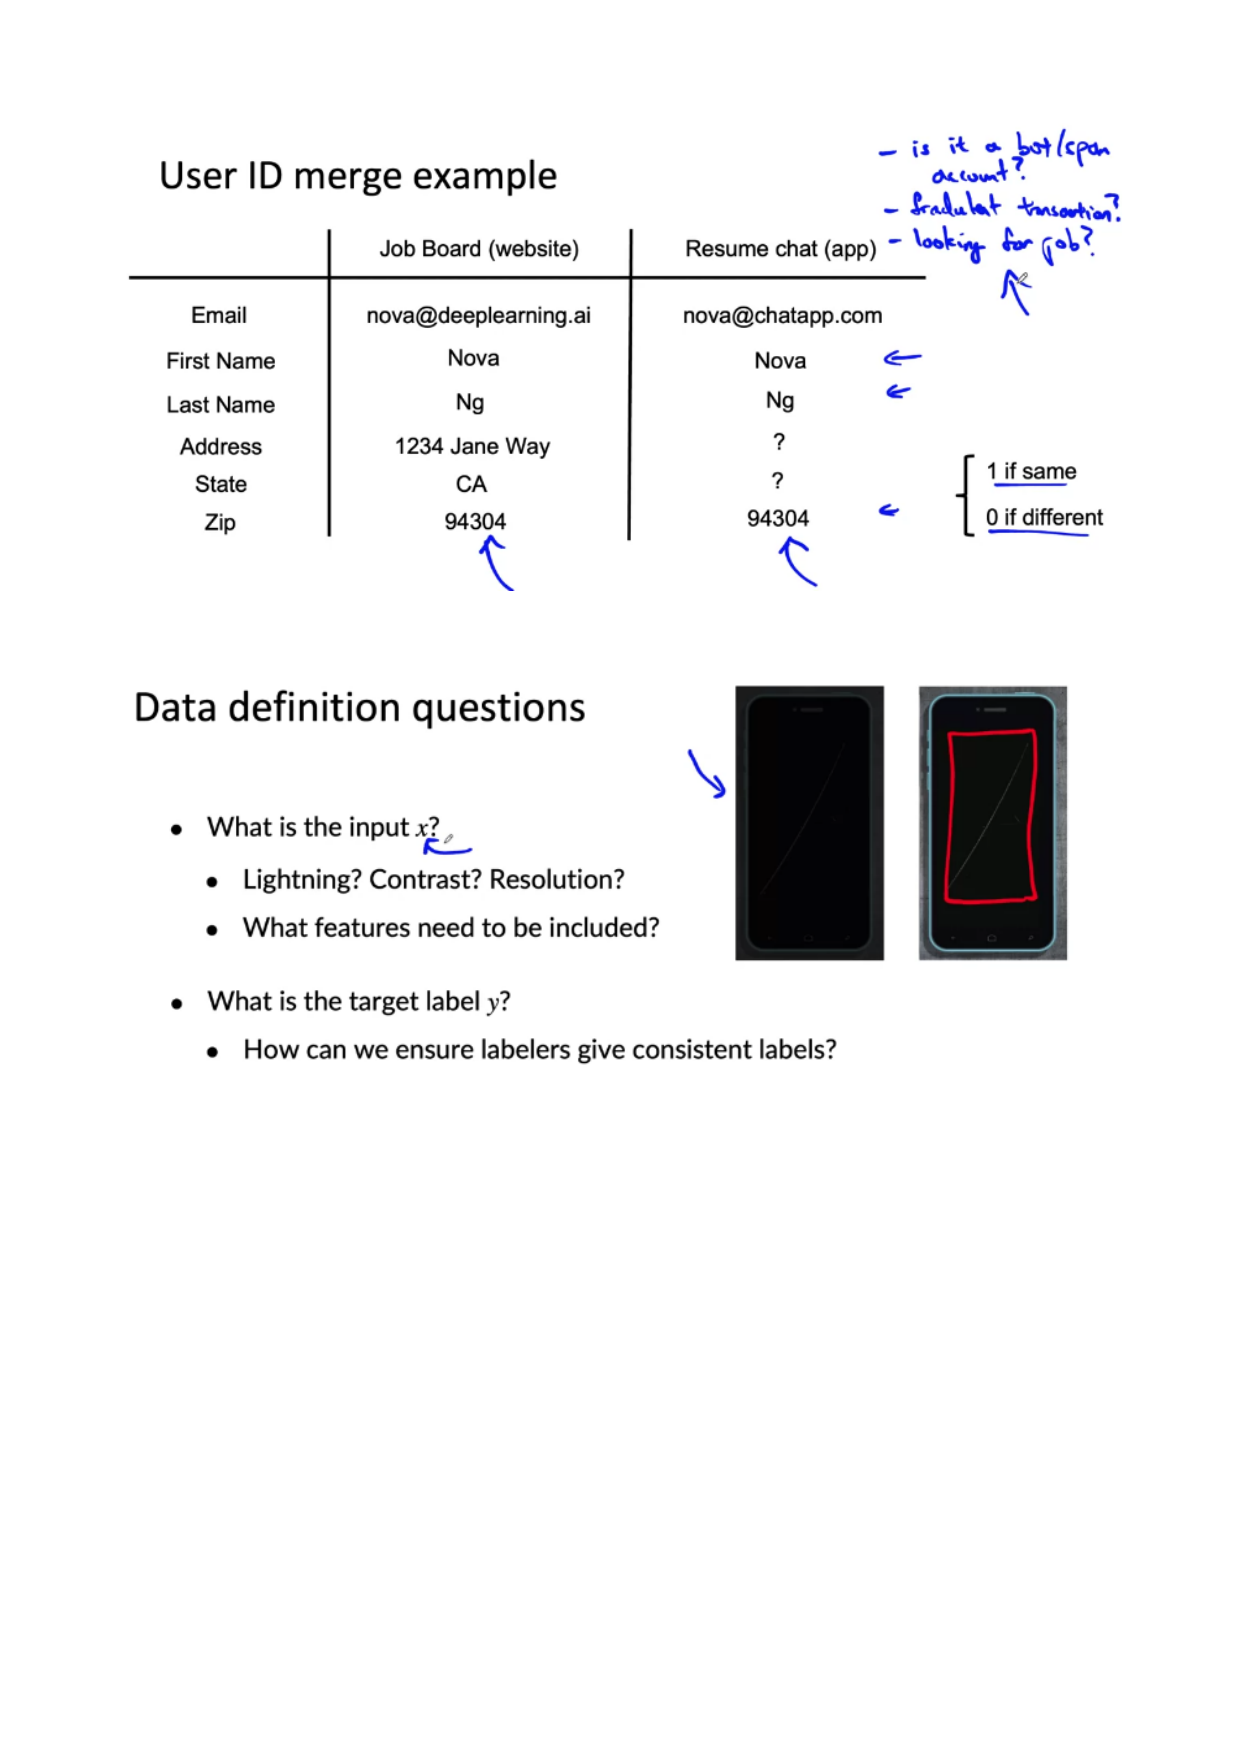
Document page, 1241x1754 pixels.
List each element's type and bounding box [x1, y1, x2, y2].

picture [118, 661, 1123, 1075]
picture [118, 118, 1123, 591]
